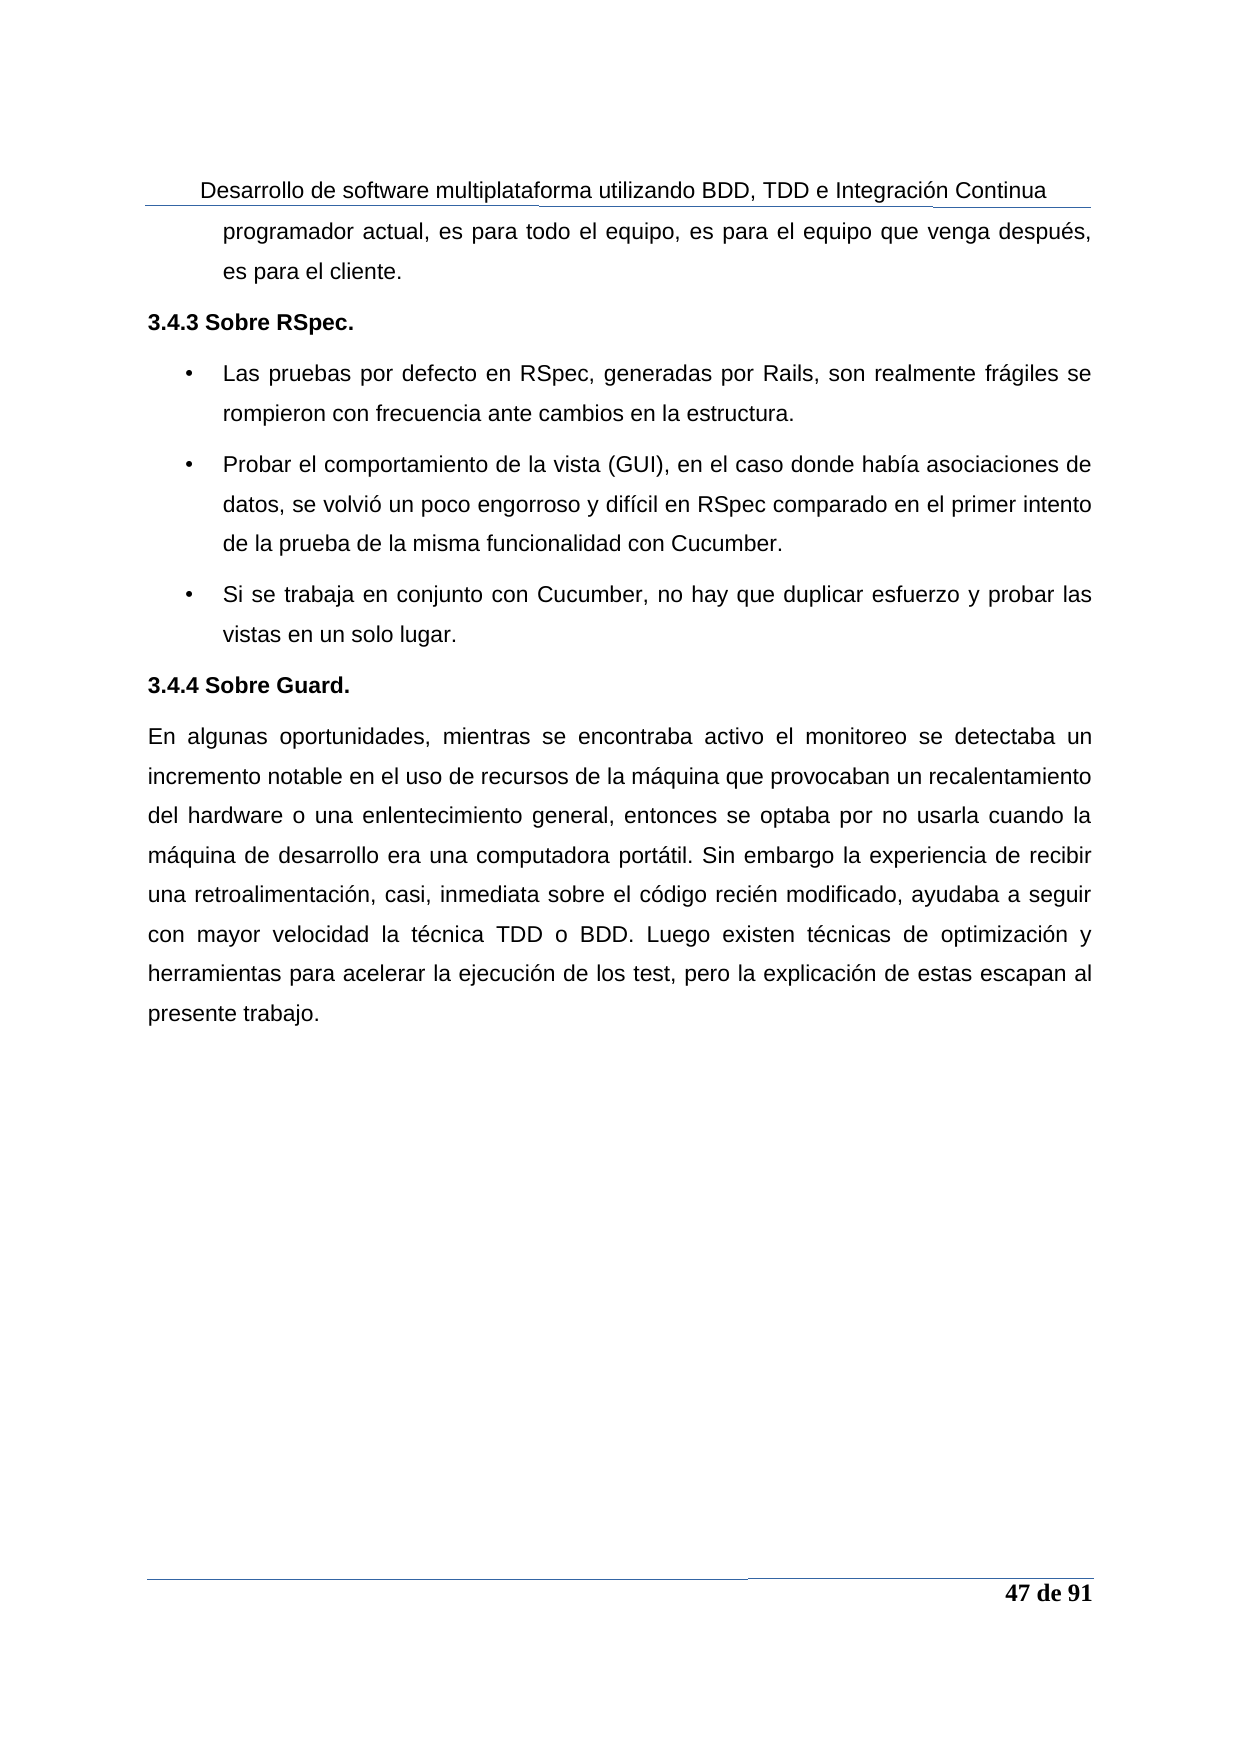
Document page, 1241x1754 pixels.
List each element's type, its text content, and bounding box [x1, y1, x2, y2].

text 3.4.3 Sobre RSpec. [148, 309, 1093, 335]
list programador actual, es para todo el equipo, es para el equipo que venga después, es para el cliente. [185, 218, 1093, 284]
text En algunas oportunidades, mientras se encontraba activo el monitoreo se detectaba un incremento notable en el uso de recursos de la máquina que provocaban un recalentamiento del hardware o una enlentecimiento general, entonces se optaba por no usarla cuando la máquina de desarrollo era una computadora portátil. Sin embargo la experiencia de recibir una retroalimentación, casi, inmediata sobre el código recién modificado, ayudaba a seguir con mayor velocidad la técnica TDD o BDD. Luego existen técnicas de optimización y herramientas para acelerar la ejecución de los test, pero la explicación de estas escapan al presente trabajo. [148, 723, 1093, 1026]
text 3.4.4 Sobre Guard. [148, 672, 1093, 698]
list Si se trabaja en conjunto con Cucumber, no hay que duplicar esfuerzo y probar las vistas en un solo lugar. [185, 581, 1093, 647]
list Probar el comportamiento de la vista (GUI), en el caso donde había asociaciones de datos, se volvió un poco engorroso y difícil en RSpec comparado en el primer intento de la prueba de la misma funcionalidad con Cucumber. [185, 451, 1093, 556]
list Las pruebas por defecto en RSpec, generadas por Rails, son realmente frágiles se rompieron con frecuencia ante cambios en la estructura. [185, 360, 1093, 426]
